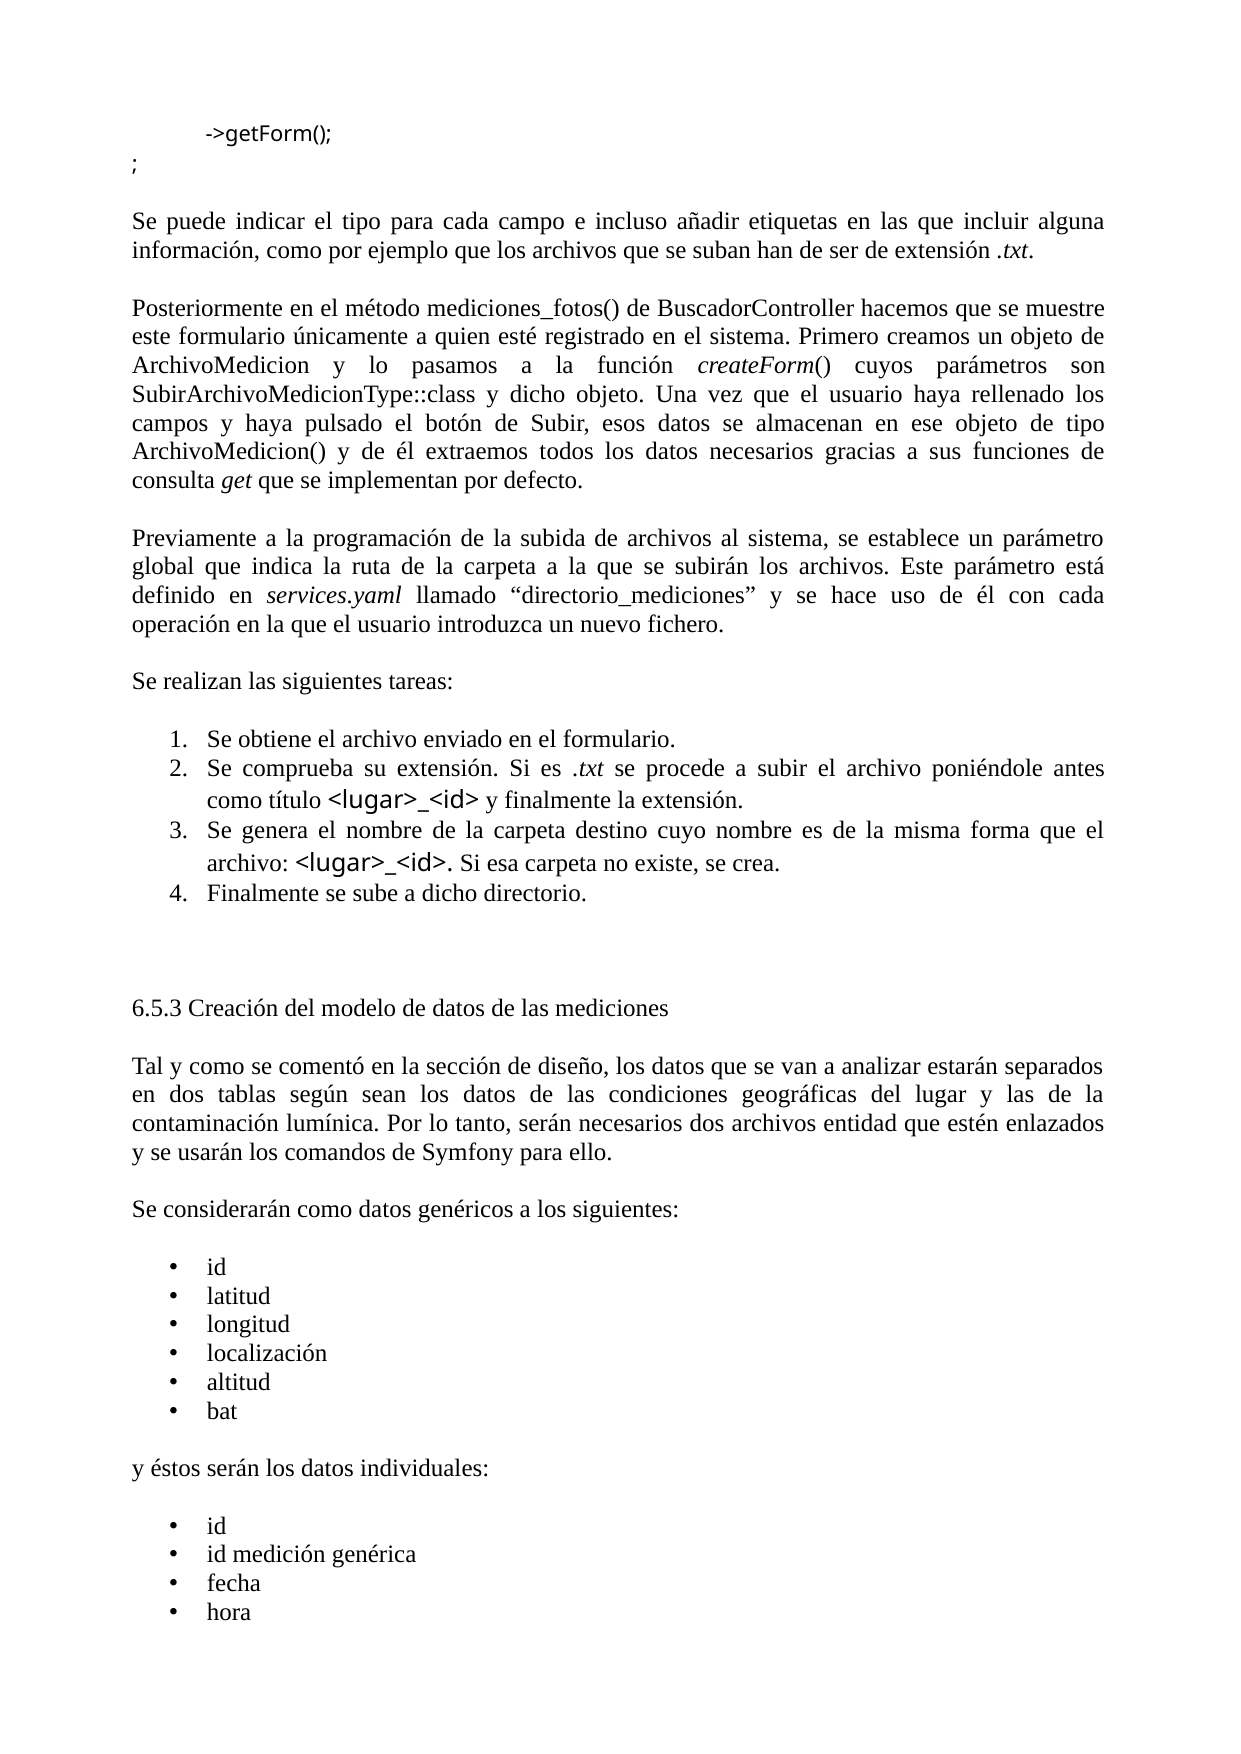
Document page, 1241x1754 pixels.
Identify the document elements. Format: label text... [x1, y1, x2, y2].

list Se comprueba su extensión. Si es .txt se procede a subir el archivo poniéndole antes como título <lugar>_<id> y finalmente la extensión. [169, 753, 1106, 816]
list hora [169, 1597, 1106, 1626]
list Se genera el nombre de la carpeta destino cuyo nombre es de la misma forma que el archivo: <lugar>_<id>. Si esa carpeta no existe, se crea. [169, 816, 1106, 878]
text Tal y como se comentó en la sección de diseño, los datos que se van a analizar estarán separados en dos tablas según sean los datos de las condiciones geográficas del lugar y las de la contaminación lumínica. Por lo tanto, serán necesarios dos archivos entidad que estén enlazados y se usarán los comandos de Symfony para ello. [132, 1051, 1106, 1166]
list altitud [169, 1367, 1106, 1396]
list Se obtiene el archivo enviado en el formulario. [169, 724, 1106, 753]
list Finalmente se sube a dicho directorio. [169, 878, 1106, 907]
list localización [169, 1338, 1106, 1367]
text Se puede indicar el tipo para cada campo e incluso añadir etiquetas en las que incluir alguna información, como por ejemplo que los archivos que se suban han de ser de extensión .txt. [132, 206, 1106, 264]
text y éstos serán los datos individuales: [132, 1453, 1106, 1482]
list bat [169, 1396, 1106, 1424]
text Se considerarán como datos genéricos a los siguientes: [132, 1194, 1106, 1223]
list id [169, 1252, 1106, 1281]
text Posteriormente en el método mediciones_fotos() de BuscadorController hacemos que se muestre este formulario únicamente a quien esté registrado en el sistema. Primero creamos un objeto de ArchivoMedicion y lo pasamos a la función createForm() cuyos parámetros son SubirArchivoMedicionType::class y dicho objeto. Una vez que el usuario haya rellenado los campos y haya pulsado el botón de Subir, esos datos se almacenan en ese objeto de tipo ArchivoMedicion() y de él extraemos todos los datos necesarios gracias a sus funciones de consulta get que se implementan por defecto. [132, 293, 1106, 494]
list id [169, 1511, 1106, 1539]
text ->getForm(); [132, 118, 1106, 148]
list longitud [169, 1309, 1106, 1338]
text Previamente a la programación de la subida de archivos al sistema, se establece un parámetro global que indica la ruta de la carpeta a la que se subirán los archivos. Este parámetro está definido en services.yaml llamado “directorio_mediciones” y se hace uso de él con cada operación en la que el usuario introduzca un nuevo fichero. [132, 523, 1106, 638]
list fecha [169, 1568, 1106, 1597]
list id medición genérica [169, 1539, 1106, 1568]
text Se realizan las siguientes tareas: [132, 666, 1106, 695]
list latitud [169, 1281, 1106, 1309]
text 6.5.3 Creación del modelo de datos de las mediciones [132, 993, 1106, 1022]
text ; [132, 148, 1106, 178]
